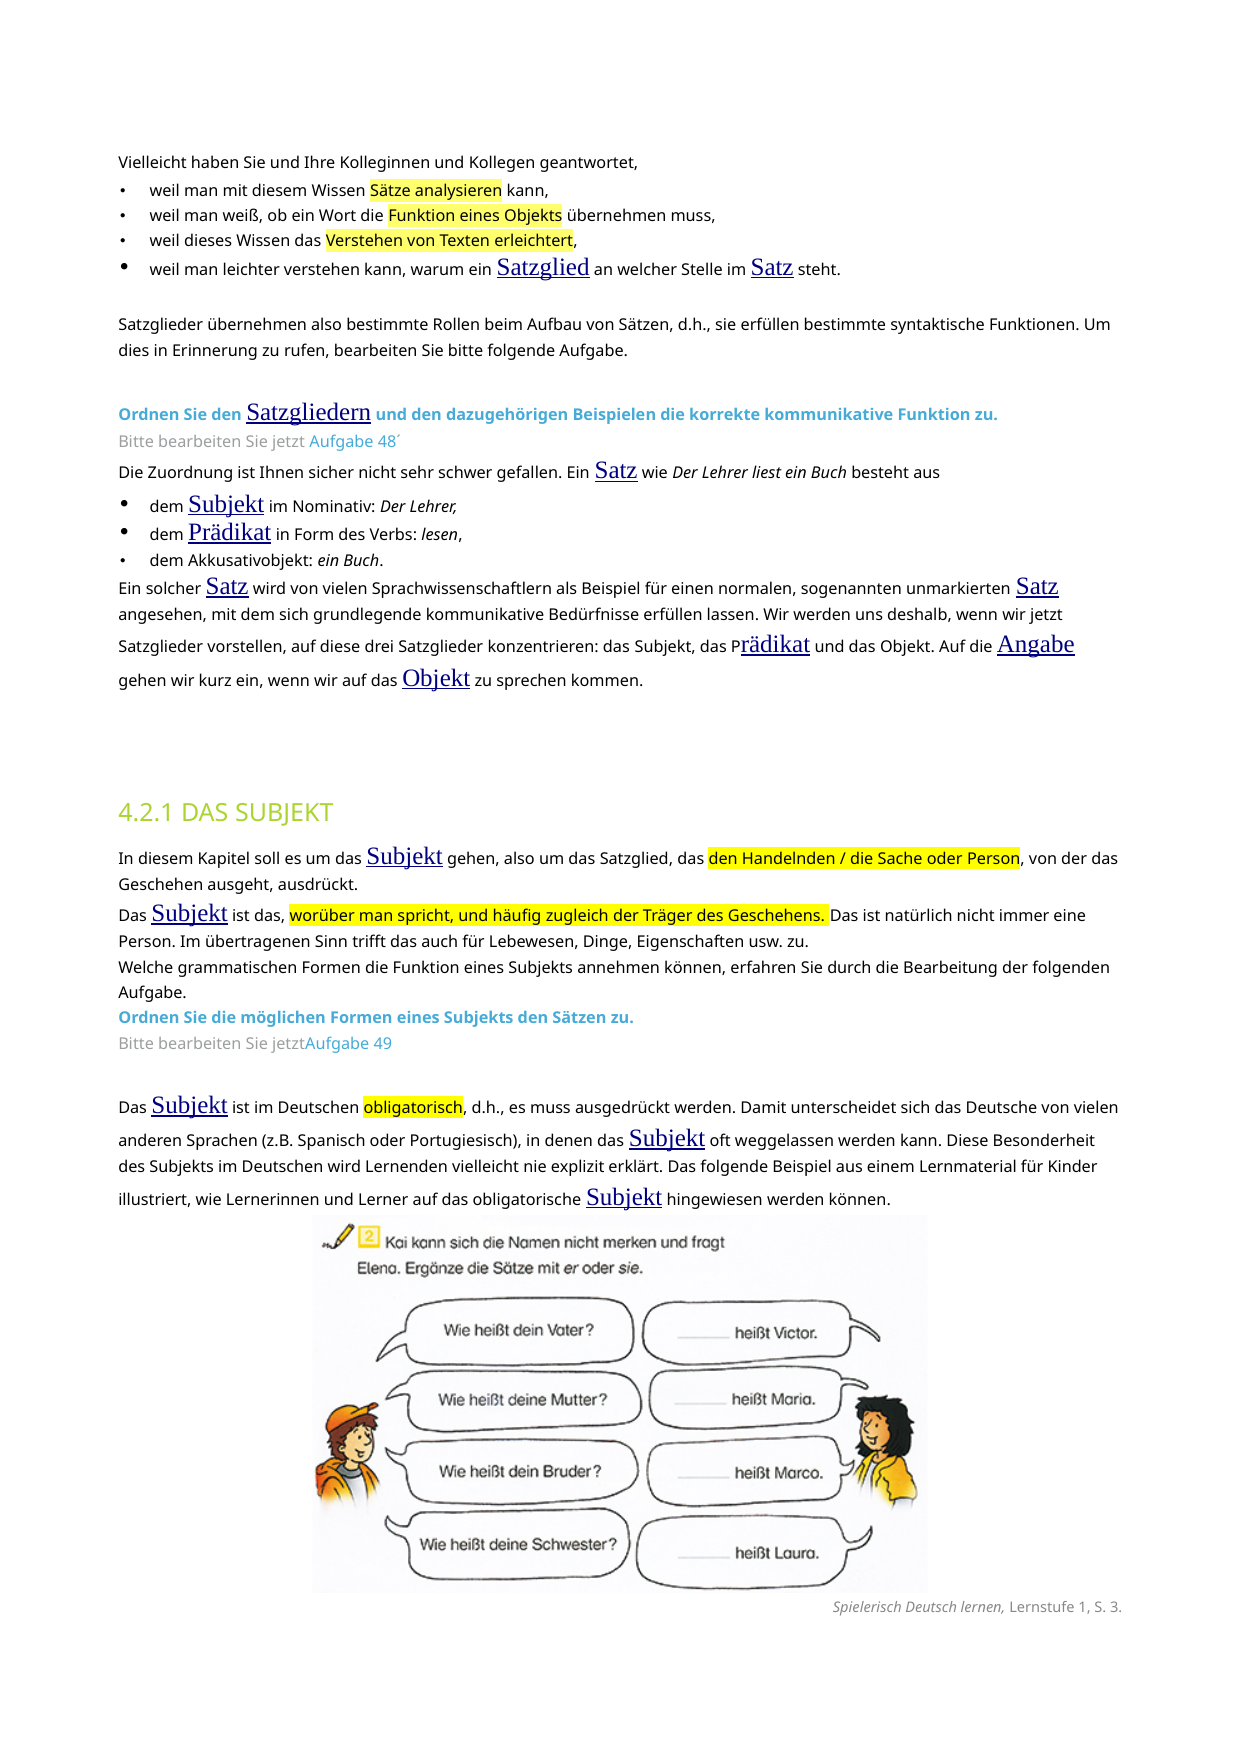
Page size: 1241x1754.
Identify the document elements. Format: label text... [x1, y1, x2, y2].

text Ordnen Sie den Satzgliedern und den dazugehörigen Beispielen die korrekte kommunikative Funktion zu. [118, 397, 1122, 426]
picture [312, 1215, 928, 1593]
list dem Akkusativobjekt: ein Buch. [120, 546, 1122, 571]
list dem Prädikat in Form des Verbs: lesen, [120, 517, 1122, 546]
text Bitte bearbeiten Sie jetztAufgabe 49 [118, 1032, 1122, 1054]
text Vielleicht haben Sie und Ihre Kolleginnen und Kollegen geantwortet, [118, 151, 1122, 173]
text Das Subjekt ist das, worüber man spricht, und häufig zugleich der Träger des Geschehens. Das ist natürlich nicht immer eine Person. Im übertragenen Sinn trifft das auch für Lebewesen, Dinge, Eigenschaften usw. zu. [118, 898, 1122, 952]
text Welche grammatischen Formen die Funktion eines Subjekts annehmen können, erfahren Sie durch die Bearbeitung der folgenden Aufgabe. [118, 956, 1122, 1003]
text Ein solcher Satz wird von vielen Sprachwissenschaftlern als Beispiel für einen normalen, sogenannten unmarkierten Satz angesehen, mit dem sich grundlegende kommunikative Bedürfnisse erfüllen lassen. Wir werden uns deshalb, wenn wir jetzt Satzglieder vorstellen, auf diese drei Satzglieder konzentrieren: das Subjekt, das Prädikat und das Objekt. Auf die Angabe gehen wir kurz ein, wenn wir auf das Objekt zu sprechen kommen. [118, 571, 1122, 691]
list weil dieses Wissen das Verstehen von Texten erleichtert, [120, 227, 1122, 252]
list dem Subjekt im Nominativ: Der Lehrer, [120, 489, 1122, 517]
list weil man leichter verstehen kann, warum ein Satzglied an welcher Stelle im Satz steht. [120, 252, 1122, 280]
subtitle 4.2.1 DAS SUBJEKT [118, 794, 1122, 828]
text Satzglieder übernehmen also bestimmte Rollen beim Aufbau von Sätzen, d.h., sie erfüllen bestimmte syntaktische Funktionen. Um dies in Erinnerung zu rufen, bearbeiten Sie bitte folgende Aufgabe. [118, 313, 1122, 361]
text Spielerisch Deutsch lernen, Lernstufe 1, S. 3. [118, 1597, 1122, 1617]
text In diesem Kapitel soll es um das Subjekt gehen, also um das Satzglied, das den Handelnden / die Sache oder Person, von der das Geschehen ausgeht, ausdrückt. [118, 841, 1122, 895]
text Das Subjekt ist im Deutschen obligatorisch, d.h., es muss ausgedrückt werden. Damit unterscheidet sich das Deutsche von vielen anderen Sprachen (z.B. Spanisch oder Portugiesisch), in denen das Subjekt oft weggelassen werden kann. Diese Besonderheit des Subjekts im Deutschen wird Lernenden vielleicht nie explizit erklärt. Das folgende Beispiel aus einem Lernmaterial für Kinder illustriert, wie Lernerinnen und Lerner auf das obligatorische Subjekt hingewiesen werden können. [118, 1090, 1122, 1211]
list weil man weiß, ob ein Wort die Funktion eines Objekts übernehmen muss, [120, 202, 1122, 227]
text Bitte bearbeiten Sie jetzt Aufgabe 48´ [118, 430, 1122, 452]
text Die Zuordnung ist Ihnen sicher nicht sehr schwer gefallen. Ein Satz wie Der Lehrer liest ein Buch besteht aus [118, 456, 1122, 484]
text Ordnen Sie die möglichen Formen eines Subjekts den Sätzen zu. [118, 1007, 1122, 1029]
list weil man mit diesem Wissen Sätze analysieren kann, [120, 177, 1122, 202]
